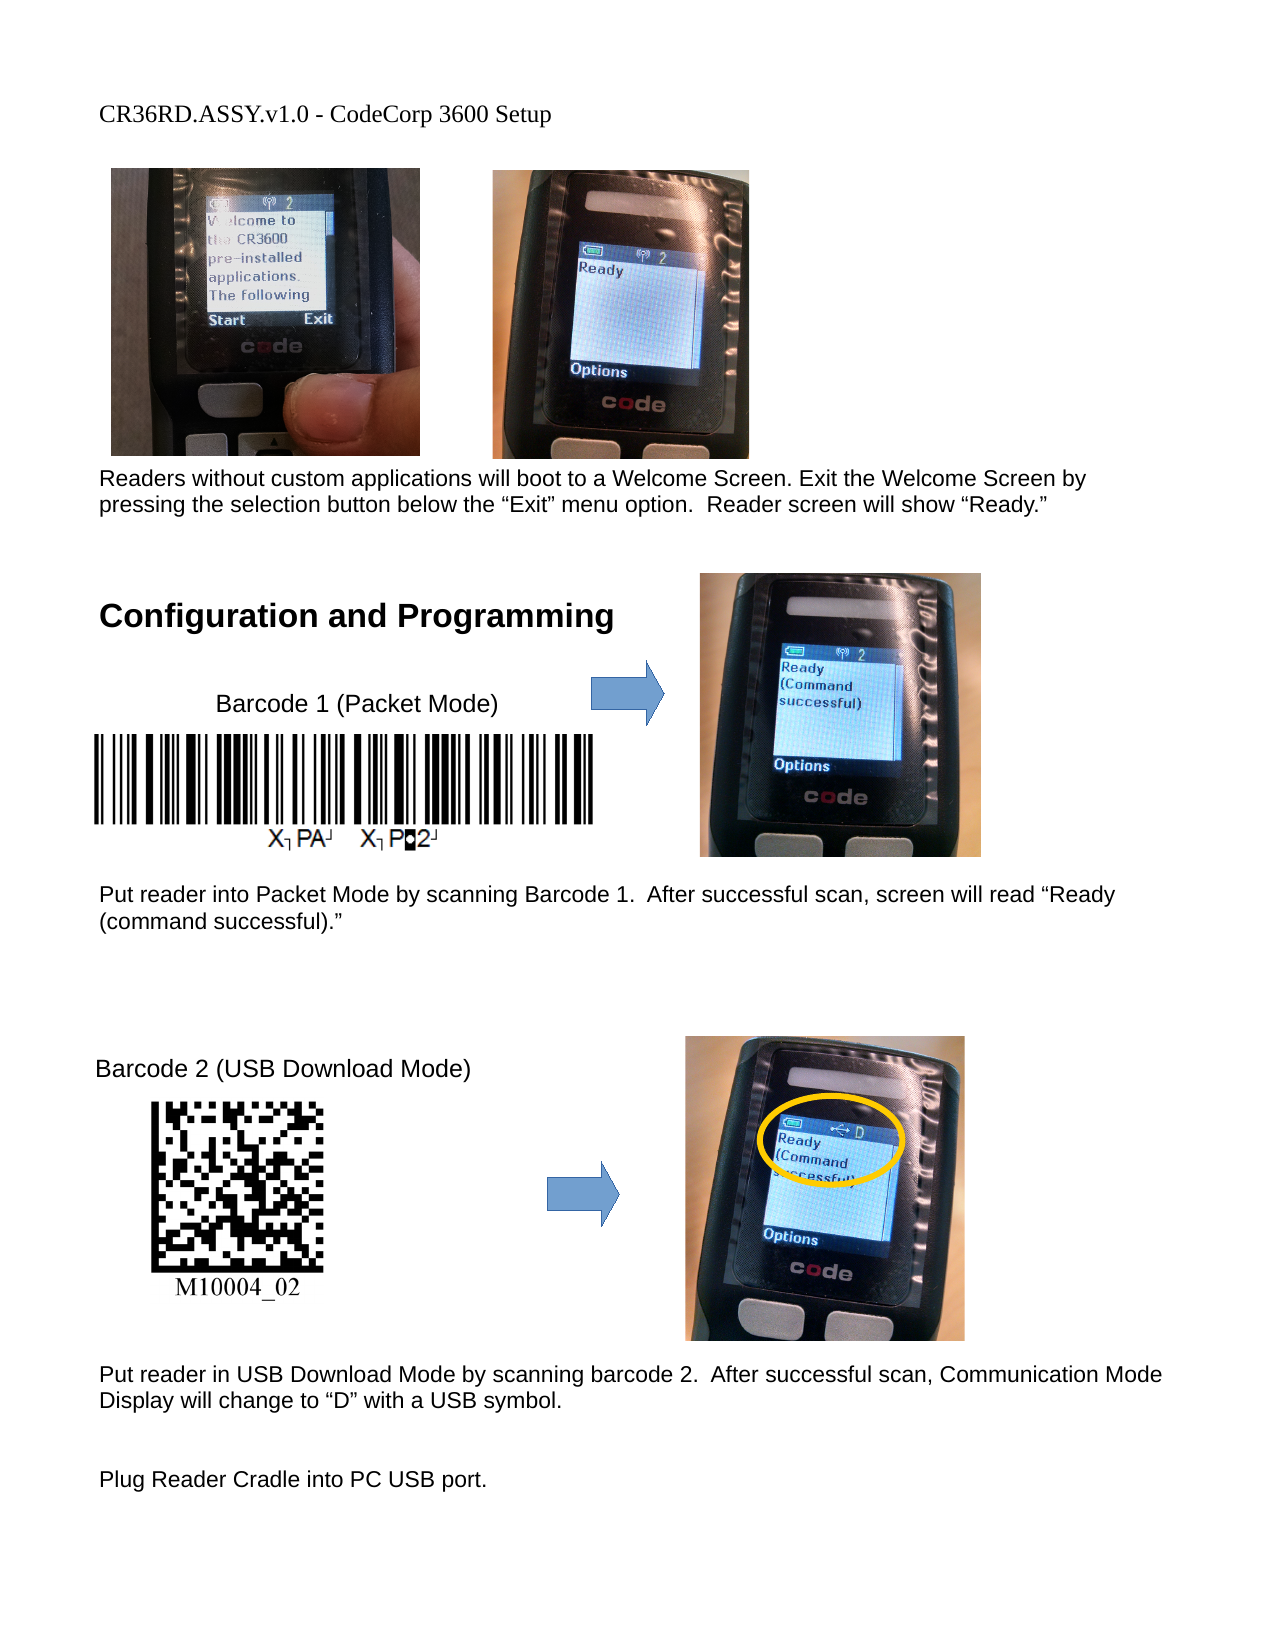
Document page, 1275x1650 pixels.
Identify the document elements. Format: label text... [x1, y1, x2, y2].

text Plug Reader Cradle into PC USB port. [99, 1466, 1176, 1492]
picture [492, 170, 750, 459]
picture [699, 573, 981, 857]
picture [111, 168, 420, 456]
text Put reader in USB Download Mode by scanning barcode 2. After successful scan, Communication Mode Display will change to “D” with a USB symbol. [99, 1361, 1176, 1413]
text Put reader into Packet Mode by scanning Barcode 1. After successful scan, screen will read “Ready (command successful).” [99, 881, 1176, 934]
picture [685, 1036, 965, 1341]
text Barcode 1 (Packet Mode) [215, 689, 499, 718]
picture [94, 734, 593, 853]
text Barcode 2 (USB Download Mode) [95, 1054, 472, 1082]
text Readers without custom applications will boot to a Welcome Screen. Exit the Welcome Screen by pressing the selection button below the “Exit” menu option. Reader screen will show “Ready.” [99, 464, 1176, 517]
subtitle Configuration and Programming [99, 596, 699, 634]
picture [150, 1097, 325, 1304]
subtitle [981, 596, 1176, 634]
